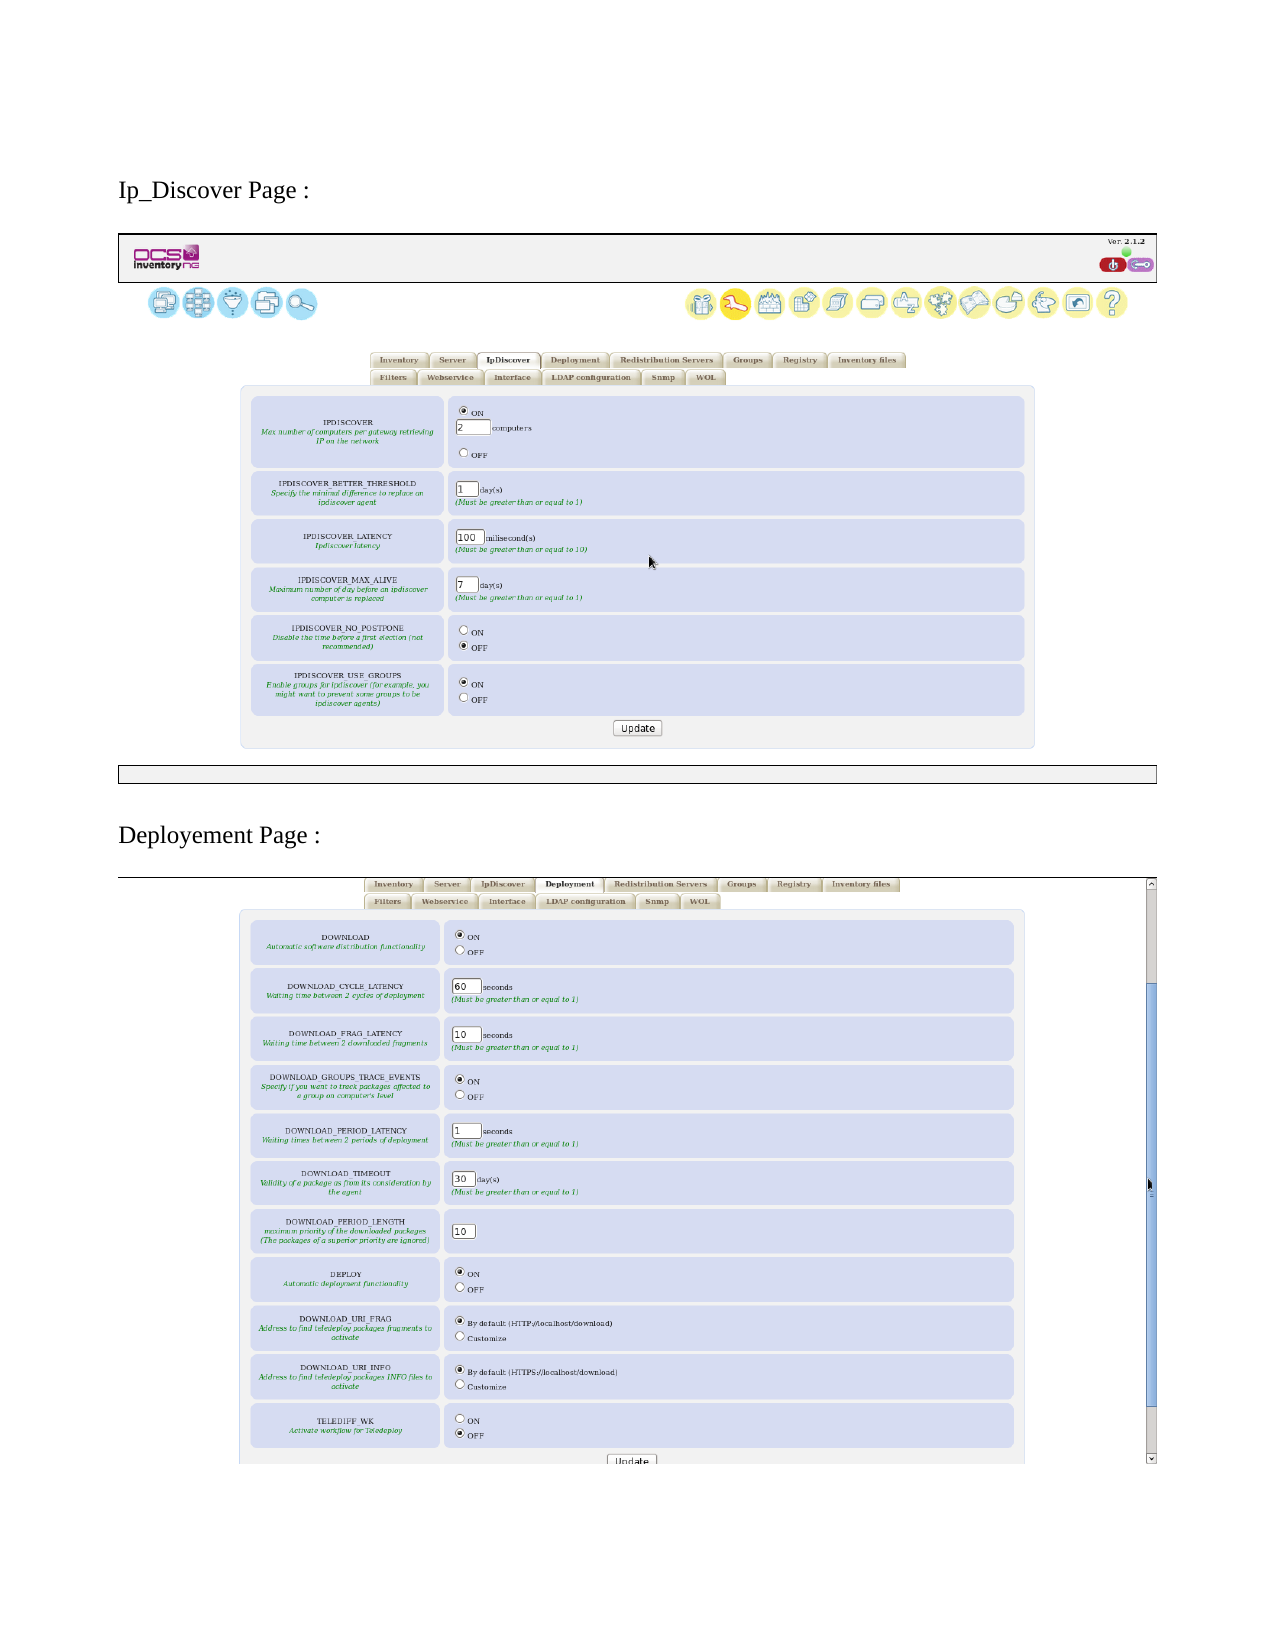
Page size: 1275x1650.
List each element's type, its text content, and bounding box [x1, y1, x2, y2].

picture [118, 233, 1157, 820]
picture [118, 877, 1157, 1464]
text Deployement Page : [118, 820, 1157, 848]
text Ip_Discover Page : [118, 176, 1157, 204]
